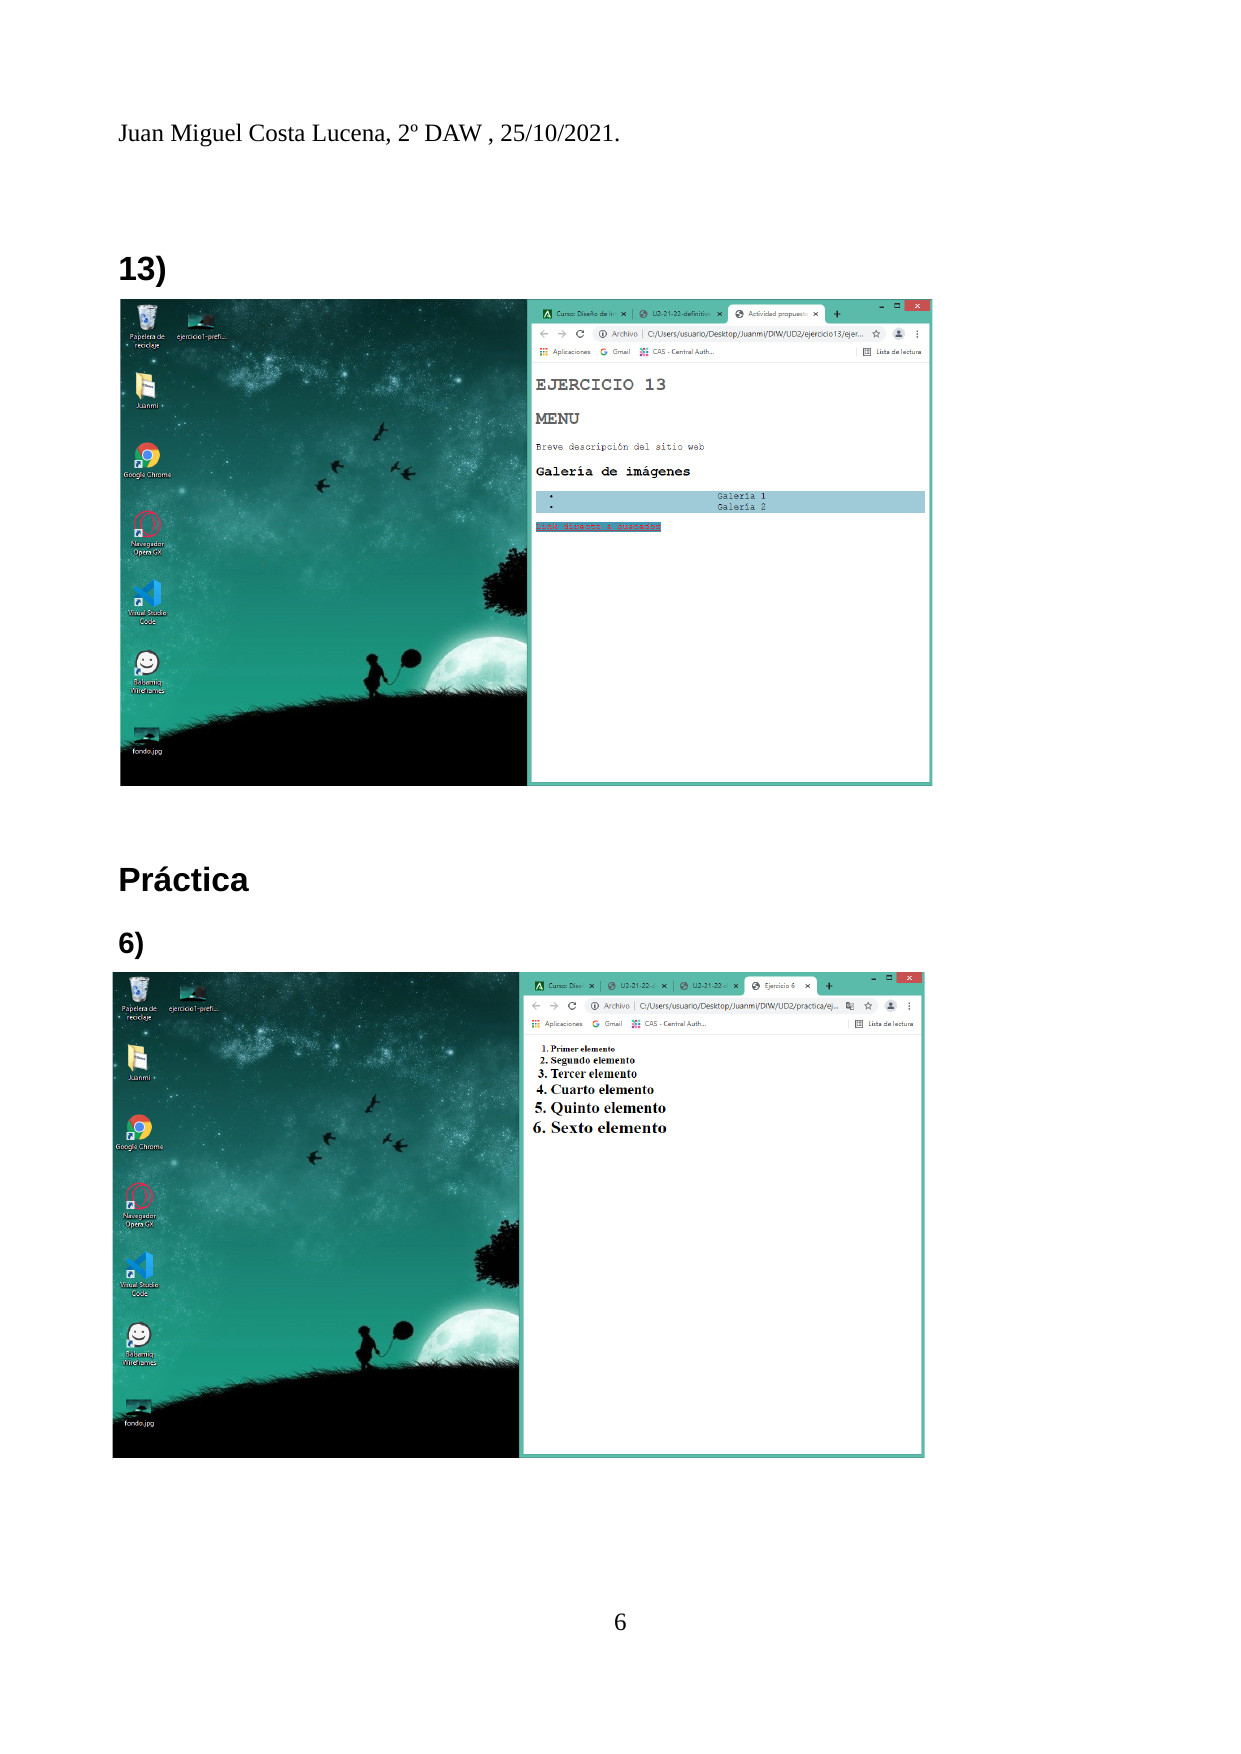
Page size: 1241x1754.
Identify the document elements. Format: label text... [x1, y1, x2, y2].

subtitle Práctica [118, 860, 1122, 899]
subtitle 6) [118, 926, 1122, 959]
subtitle 13) [118, 248, 1122, 287]
picture [120, 299, 933, 786]
picture [112, 972, 925, 1458]
